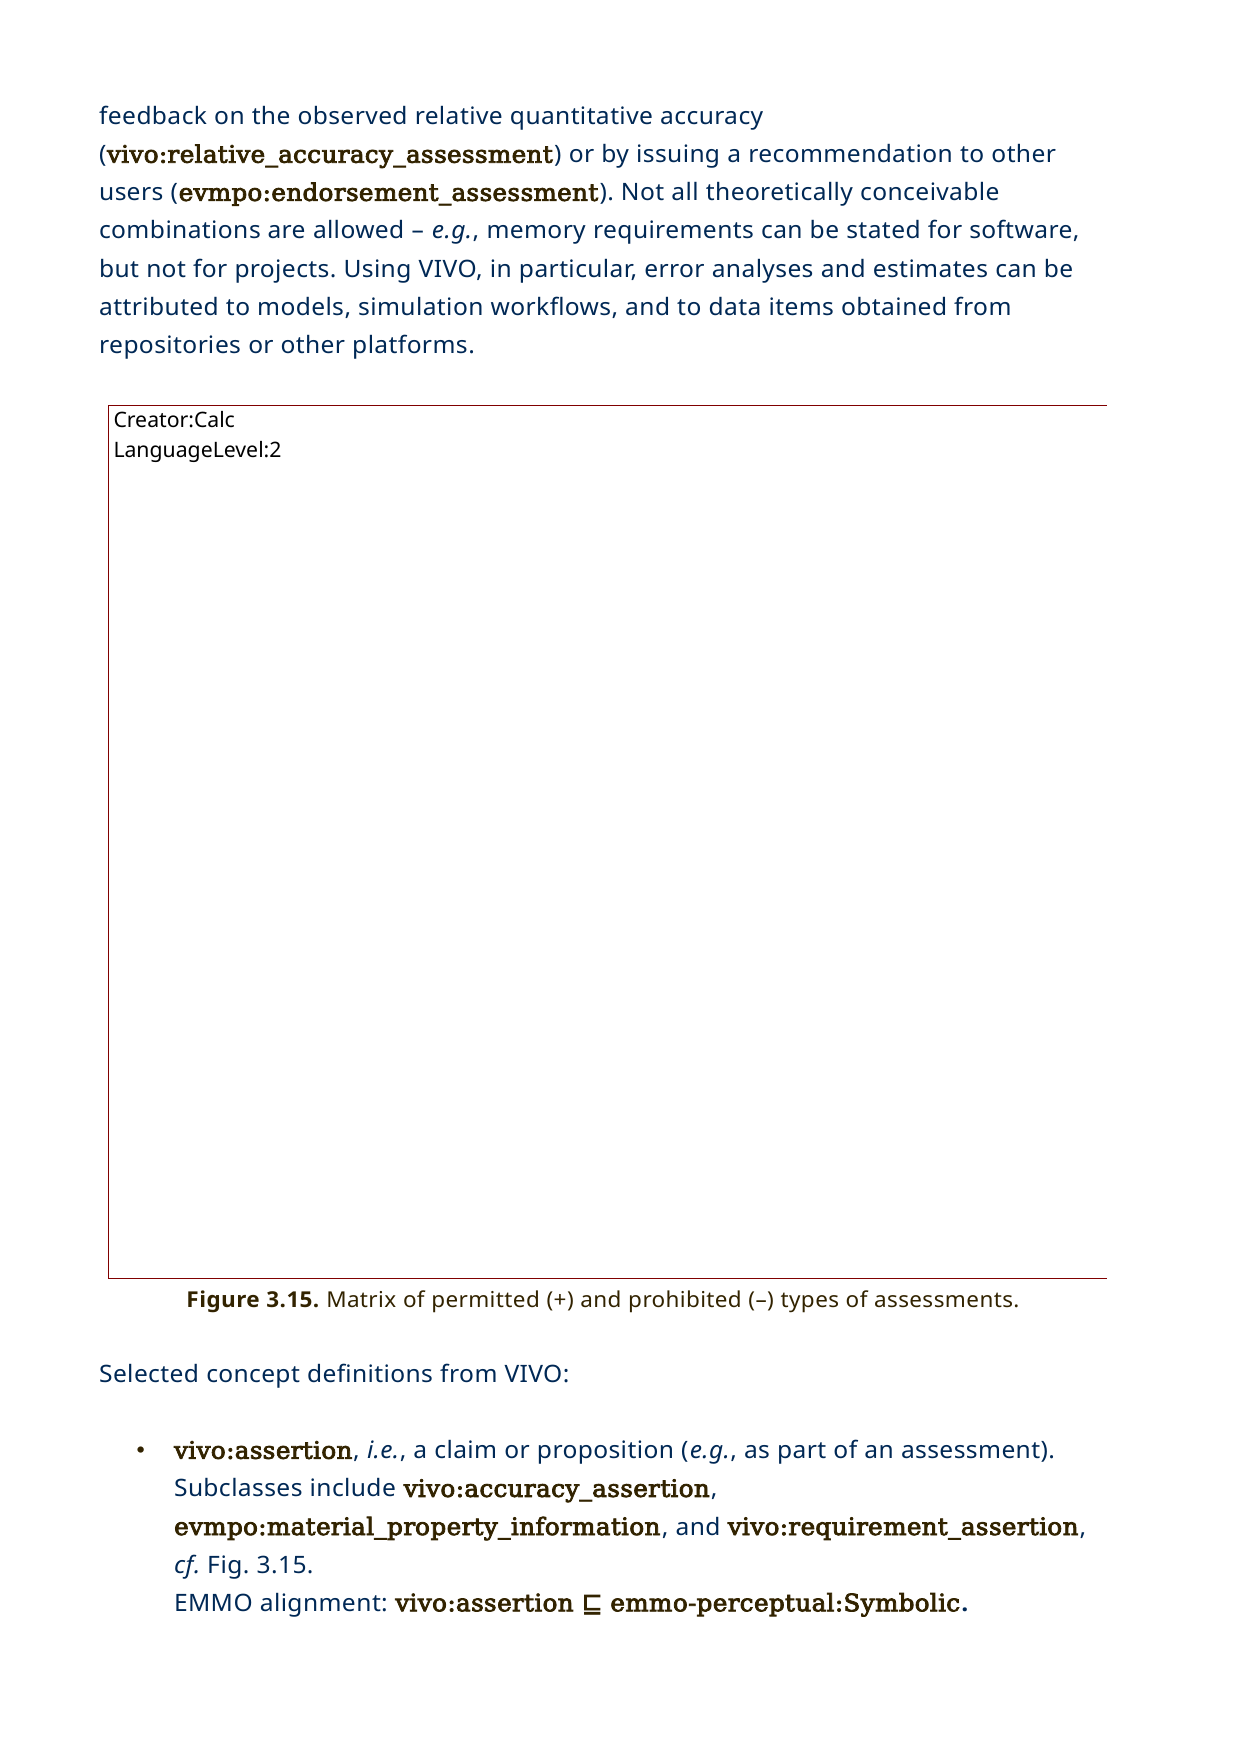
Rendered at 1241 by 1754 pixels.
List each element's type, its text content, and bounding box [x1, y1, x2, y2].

text Selected concept definitions from VIVO: [99, 1357, 1114, 1389]
list vivo:assertion, i.e., a claim or proposition (e.g., as part of an assessment). Subclasses include vivo:accuracy_assertion, evmpo:material_property_information, and vivo:requirement_assertion, cf. Fig. 3.15. [136, 1433, 1114, 1580]
text feedback on the observed relative quantitative accuracy (vivo:relative_accuracy_assessment) or by issuing a recommendation to other users (evmpo:endorsement_assessment). Not all theoretically conceivable combinations are allowed – e.g., memory requirements can be stated for software, but not for projects. Using VIVO, in particular, error analyses and estimates can be attributed to models, simulation workflows, and to data items obtained from repositories or other platforms. [99, 99, 1114, 360]
text Figure 3.15. Matrix of permitted (+) and prohibited (–) types of assessments. [99, 1284, 1114, 1314]
list EMMO alignment: vivo:assertion ⊑ emmo-perceptual:Symbolic. [136, 1586, 1114, 1618]
